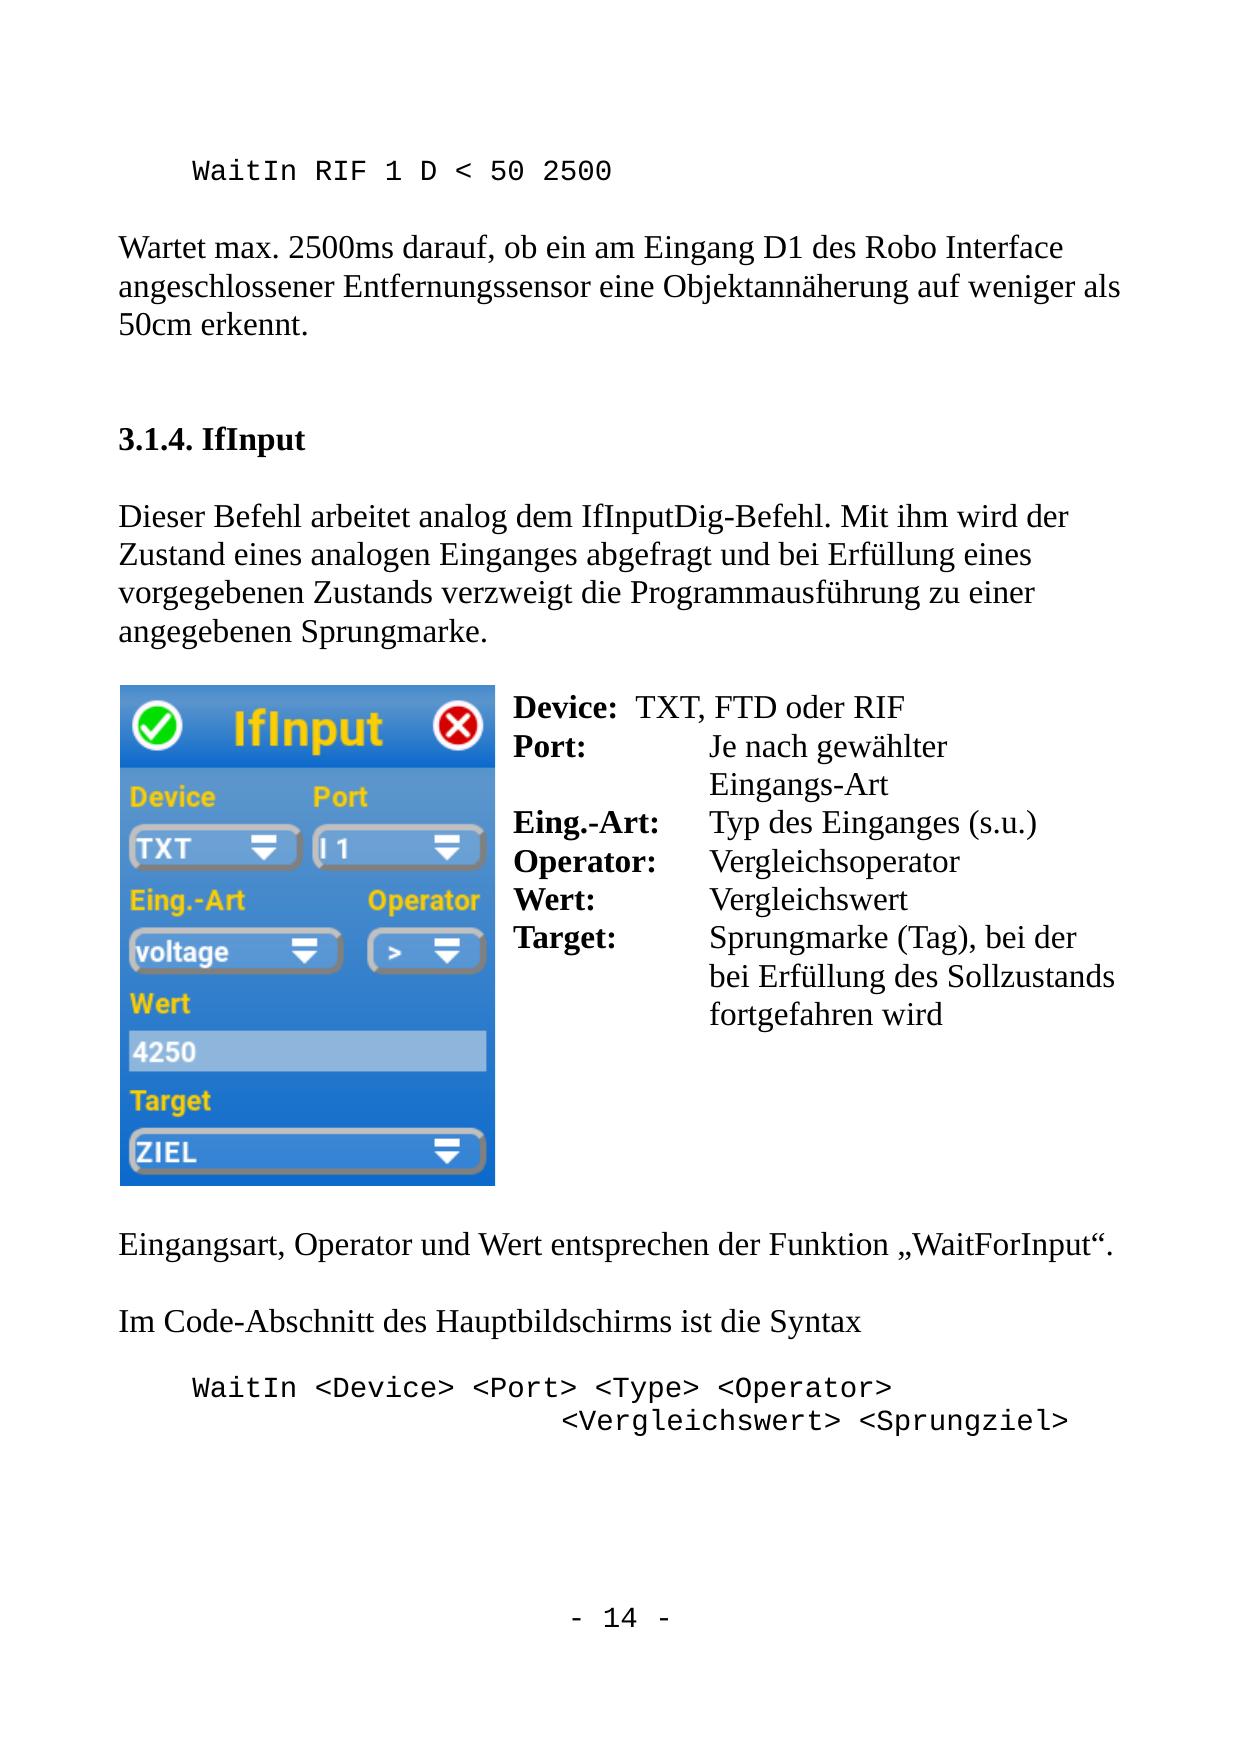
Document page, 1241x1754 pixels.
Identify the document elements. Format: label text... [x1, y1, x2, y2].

text Target: Sprungmarke (Tag), bei der bei Erfüllung des Sollzustands [496, 918, 1122, 994]
text Port: Je nach gewählter Eingangs-Art [496, 726, 1122, 803]
picture [120, 685, 496, 1186]
text WaitIn <Device> <Port> <Type> <Operator> <Vergleichswert> <Sprungziel> [118, 1373, 1122, 1439]
text Wert: Vergleichswert [496, 879, 1122, 918]
text Wartet max. 2500ms darauf, ob ein am Eingang D1 des Robo Interface angeschlossener Entfernungssensor eine Objektannäherung auf weniger als 50cm erkennt. [118, 228, 1122, 343]
text Im Code-Abschnitt des Hauptbildschirms ist die Syntax [118, 1301, 1122, 1339]
text Device: TXT, FTD oder RIF [496, 688, 1122, 726]
text WaitIn RIF 1 D < 50 2500 [118, 156, 1122, 189]
text fortgefahren wird [496, 994, 1122, 1033]
text 3.1.4. IfInput [118, 419, 1122, 458]
text Operator: Vergleichsoperator [496, 841, 1122, 879]
text Dieser Befehl arbeitet analog dem IfInputDig-Befehl. Mit ihm wird der Zustand eines analogen Einganges abgefragt und bei Erfüllung eines vorgegebenen Zustands verzweigt die Programmausführung zu einer angegebenen Sprungmarke. [118, 496, 1122, 649]
text Eingangsart, Operator und Wert entsprechen der Funktion „WaitForInput“. [118, 1224, 1122, 1263]
text Eing.-Art: Typ des Einganges (s.u.) [496, 803, 1122, 841]
